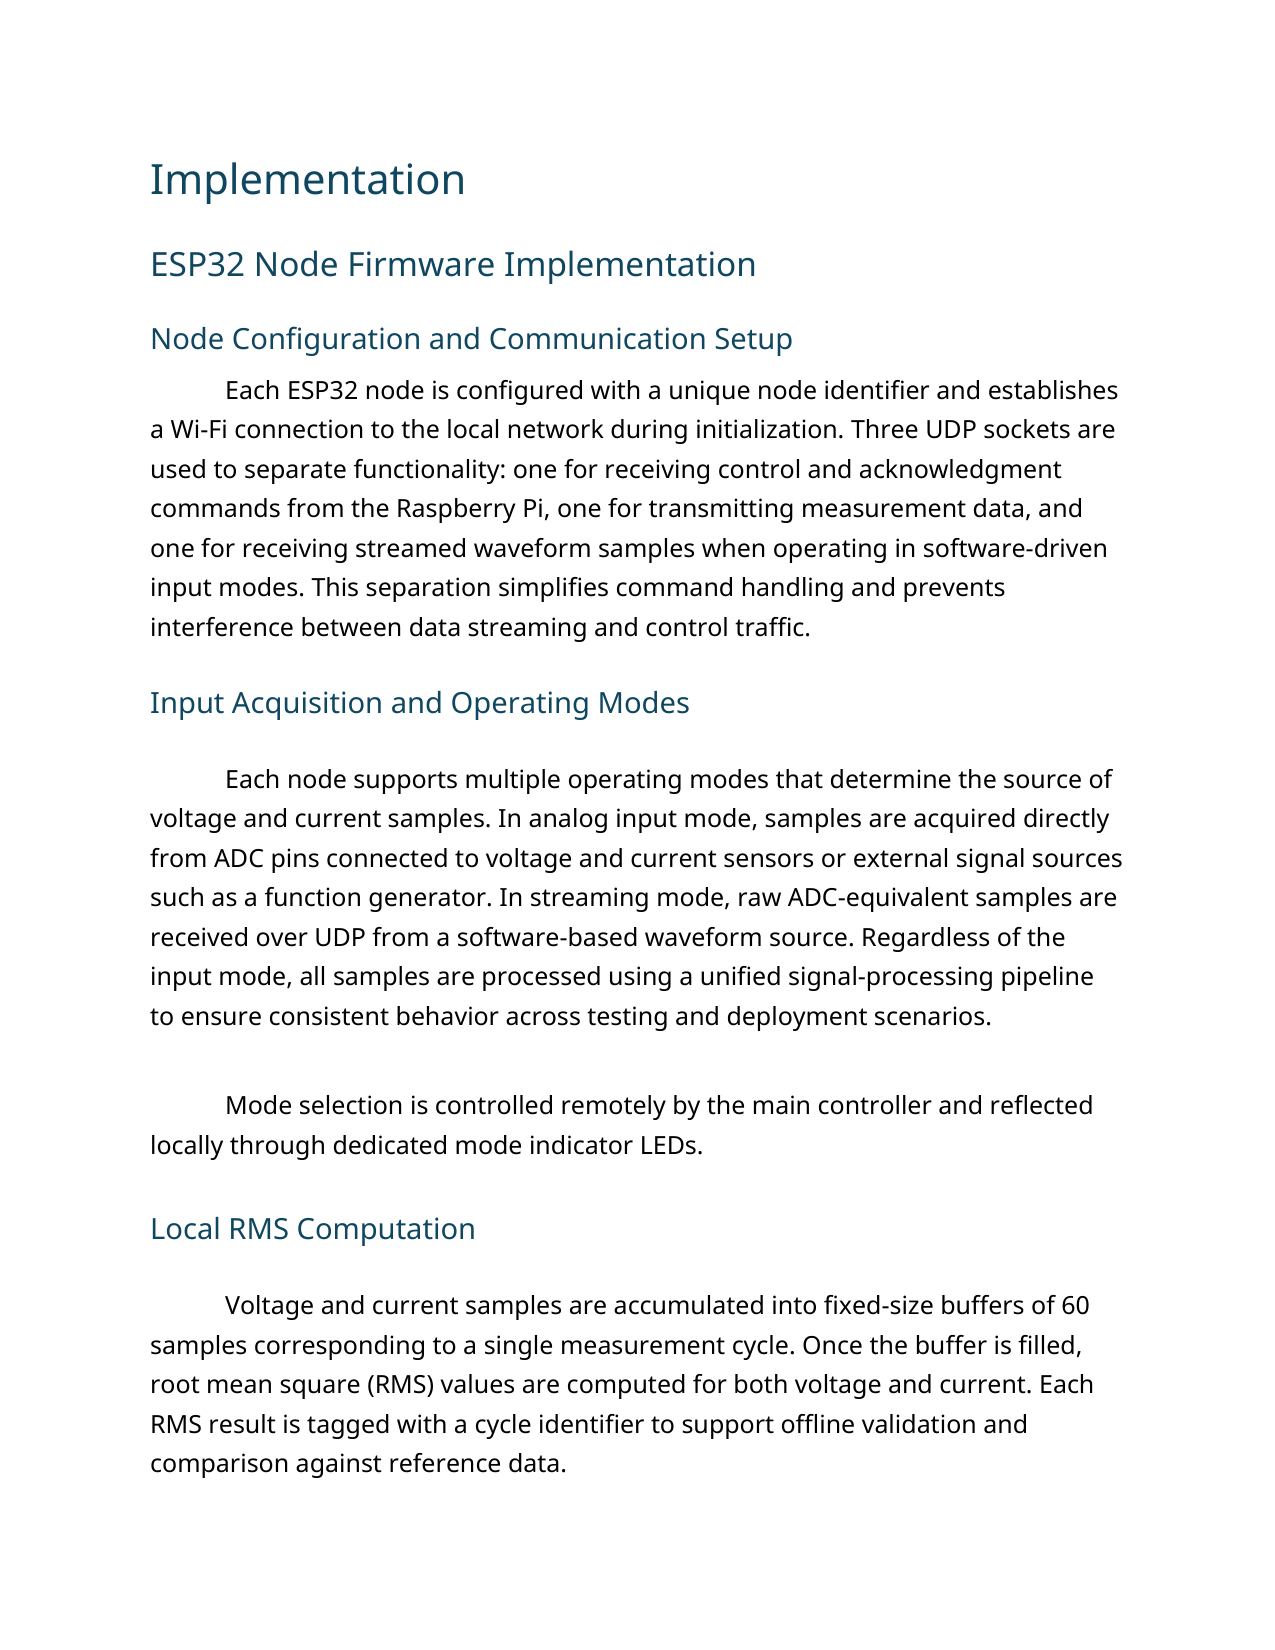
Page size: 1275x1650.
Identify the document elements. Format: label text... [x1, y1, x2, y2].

subtitle Implementation [150, 150, 1125, 207]
subtitle Node Configuration and Communication Setup [150, 318, 1125, 358]
subtitle Input Acquisition and Operating Modes [150, 682, 1125, 722]
subtitle ESP32 Node Firmware Implementation [150, 241, 1125, 286]
text Voltage and current samples are accumulated into fixed-size buffers of 60 samples corresponding to a single measurement cycle. Once the buffer is filled, root mean square (RMS) values are computed for both voltage and current. Each RMS result is tagged with a cycle identifier to support offline validation and comparison against reference data. [150, 1288, 1125, 1480]
text Mode selection is controlled remotely by the main controller and reflected locally through dedicated mode indicator LEDs. [150, 1088, 1125, 1162]
subtitle Local RMS Computation [150, 1209, 1125, 1248]
text Each ESP32 node is configured with a unique node identifier and establishes a Wi-Fi connection to the local network during initialization. Three UDP sockets are used to separate functionality: one for receiving control and acknowledgment commands from the Raspberry Pi, one for transmitting measurement data, and one for receiving streamed waveform samples when operating in software-driven input modes. This separation simplifies command handling and prevents interference between data streaming and control traffic. [150, 373, 1125, 644]
text Each node supports multiple operating modes that determine the source of voltage and current samples. In analog input mode, samples are acquired directly from ADC pins connected to voltage and current sensors or external signal sources such as a function generator. In streaming mode, raw ADC-equivalent samples are received over UDP from a software-based waveform source. Regardless of the input mode, all samples are processed using a unified signal-processing pipeline to ensure consistent behavior across testing and deployment scenarios. [150, 762, 1125, 1033]
